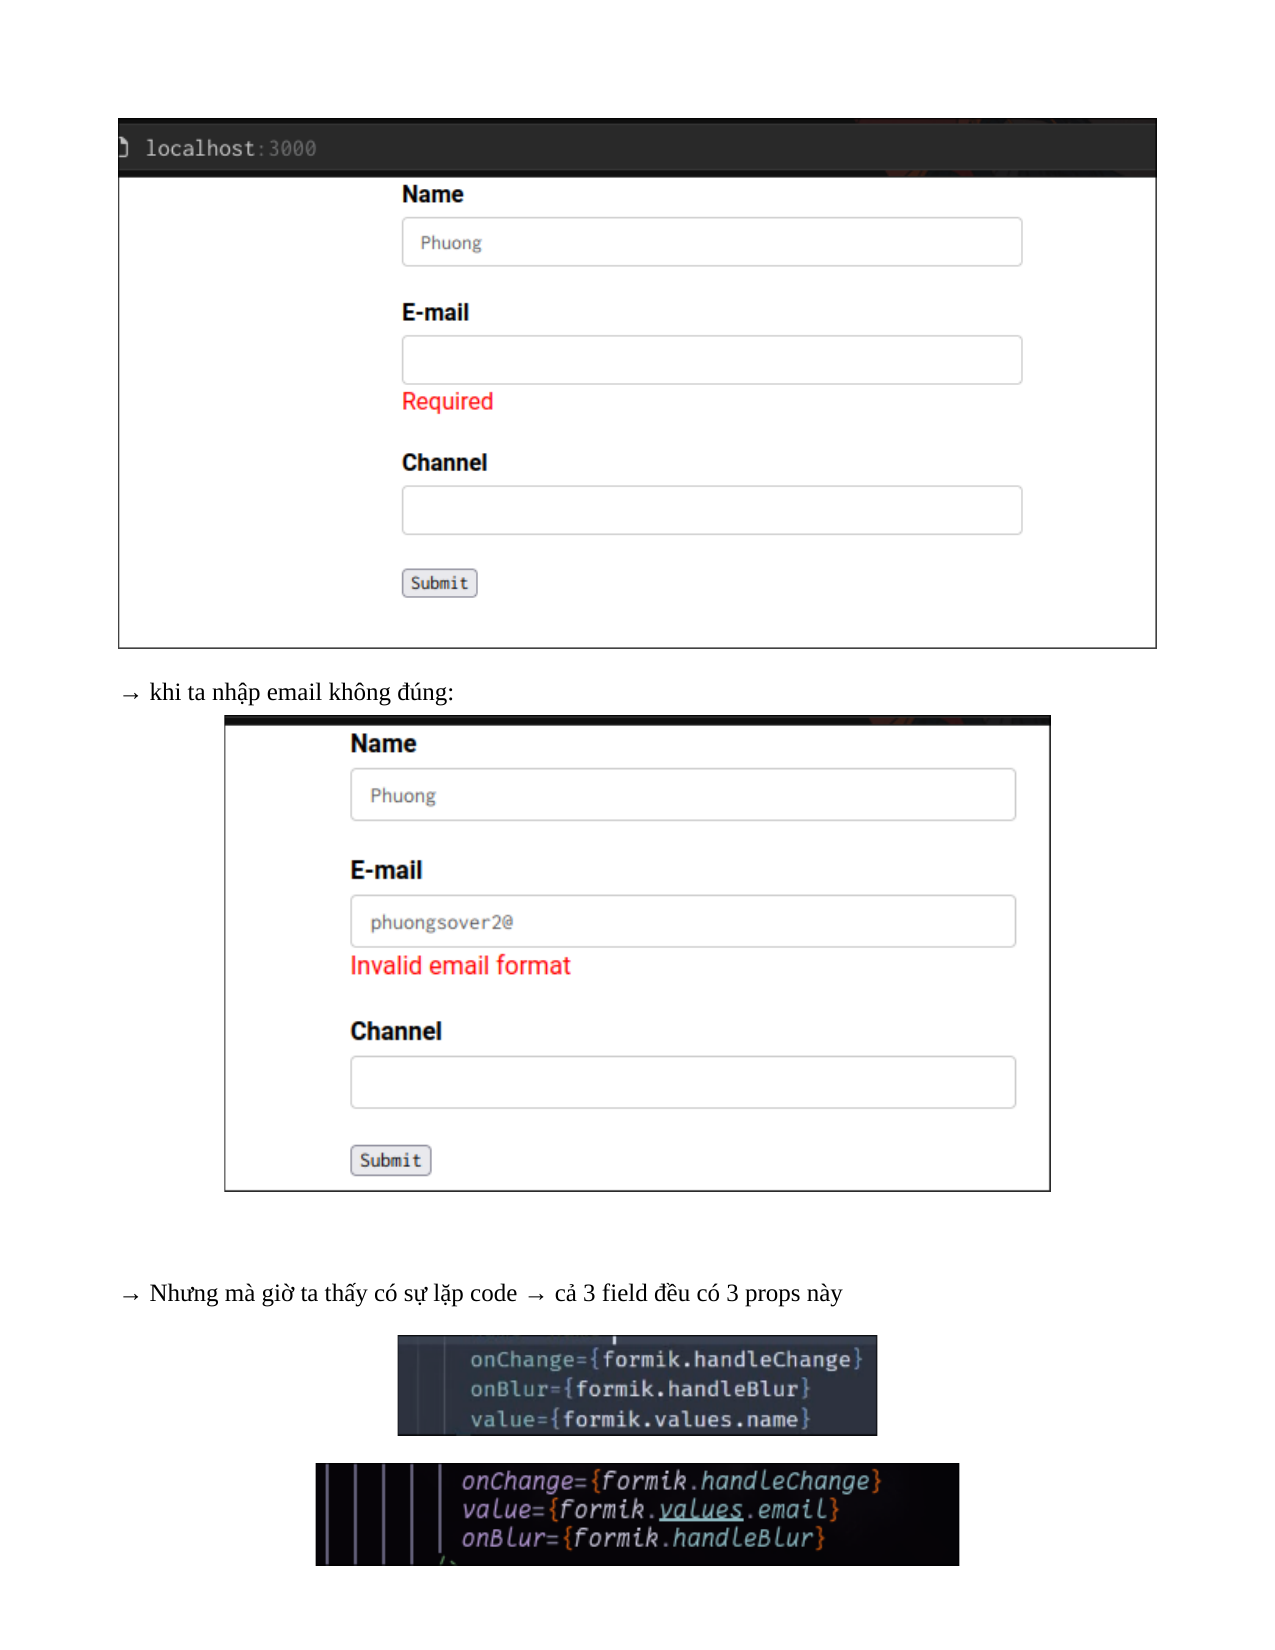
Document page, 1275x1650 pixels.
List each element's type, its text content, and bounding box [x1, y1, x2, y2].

text → Nhưng mà giờ ta thấy có sự lặp code → cả 3 field đều có 3 props này [118, 1278, 1157, 1307]
text → khi ta nhập email không đúng: [118, 677, 1157, 706]
picture [118, 118, 1157, 649]
picture [315, 1463, 960, 1566]
picture [397, 1335, 878, 1436]
picture [224, 715, 1051, 1192]
